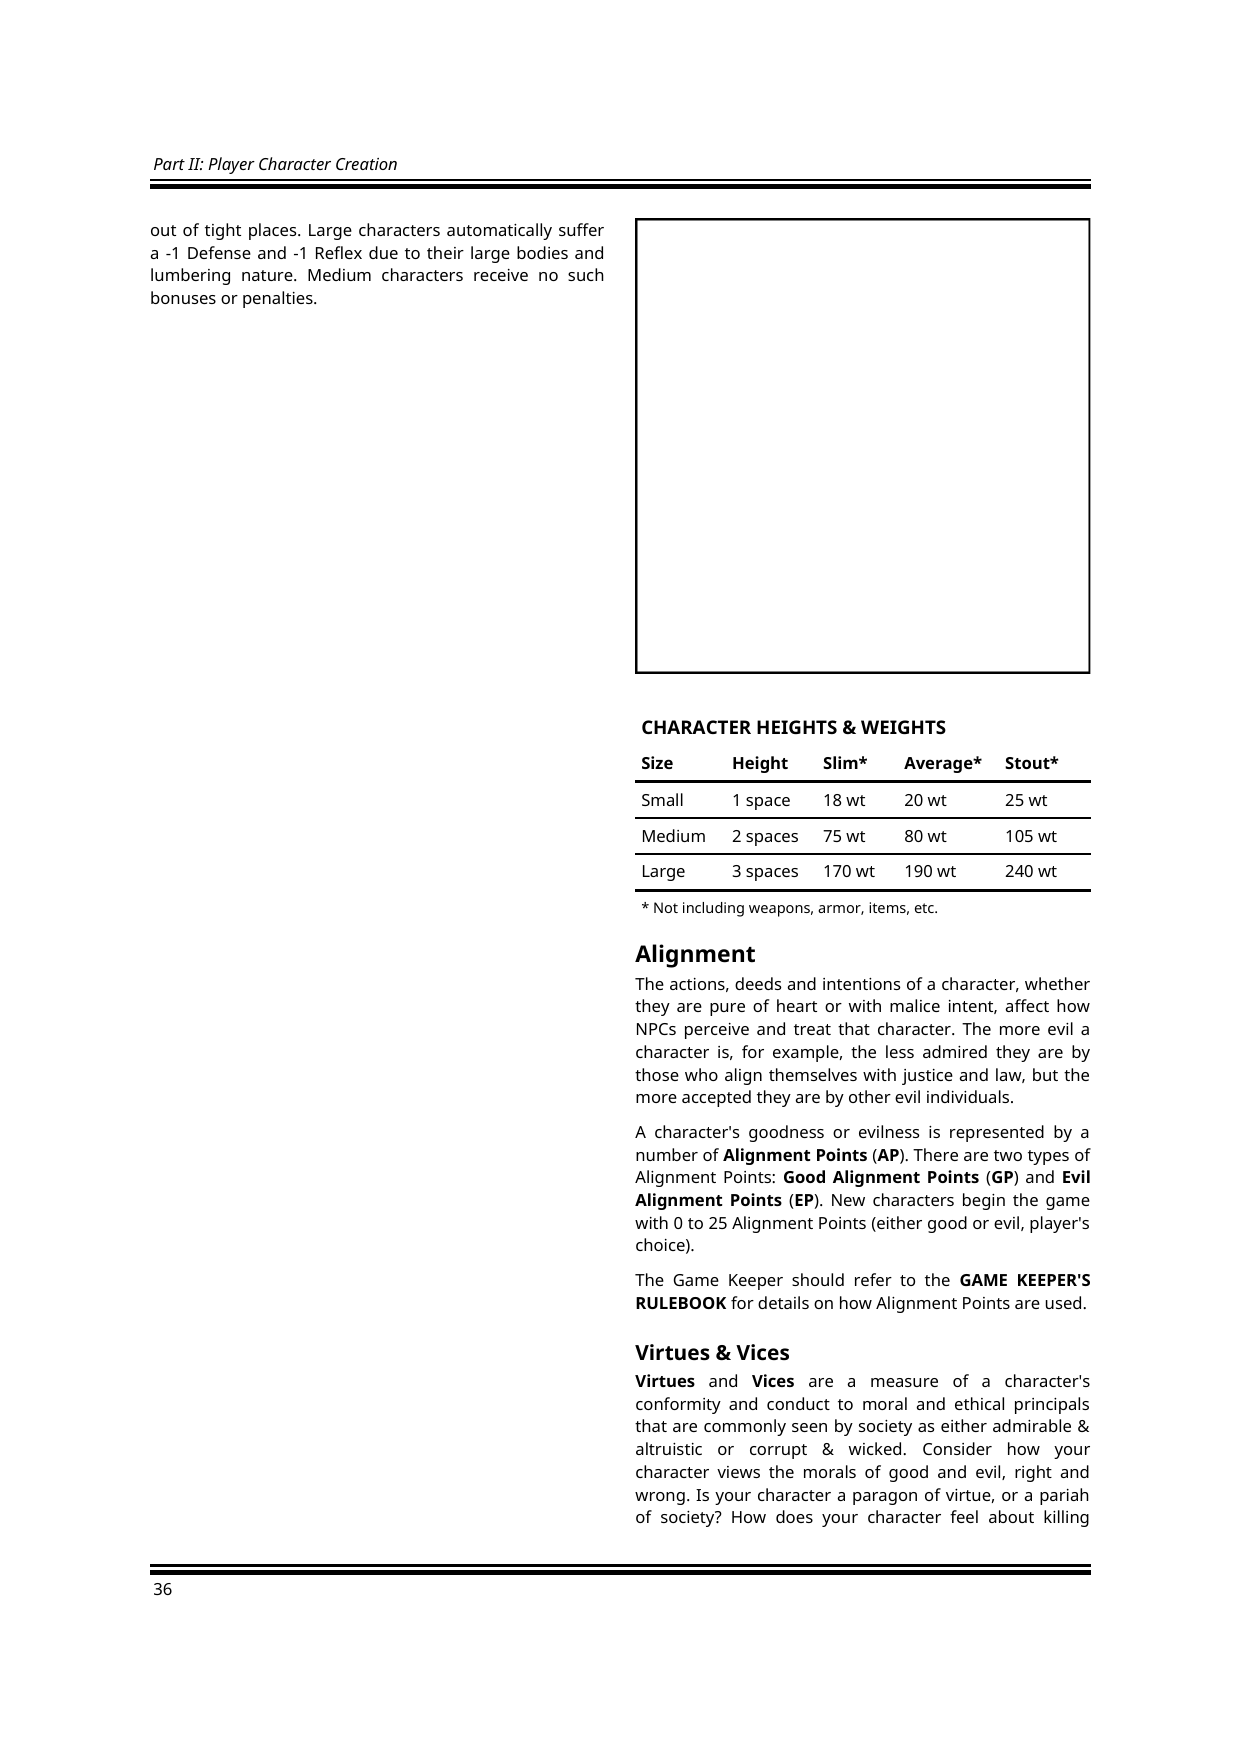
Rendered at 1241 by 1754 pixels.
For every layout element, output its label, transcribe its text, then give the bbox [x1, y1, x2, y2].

text Virtues and Vices are a measure of a character's conformity and conduct to moral and ethical principals that are commonly seen by society as either admirable & altruistic or corrupt & wicked. Consider how your character views the morals of good and evil, right and wrong. Is your character a paragon of virtue, or a pariah of society? How does your character feel about killing [635, 1369, 1091, 1528]
table_cell 1 space [726, 783, 817, 817]
table_cell Slim* [817, 746, 898, 780]
text The actions, deeds and intentions of a character, whether they are pure of heart or with malice intent, affect how NPCs perceive and treat that character. The more evil a character is, for example, the less admired they are by those who align themselves with justice and law, but the more accepted they are by other evil individuals. [635, 972, 1091, 1108]
table_header Character Heights & Weights [635, 709, 1091, 746]
table_cell 3 spaces [726, 855, 817, 888]
table_cell 75 wt [817, 819, 898, 853]
table_cell 190 wt [898, 855, 999, 888]
table_cell * Not including weapons, armor, items, etc. [635, 892, 1091, 923]
table_cell 18 wt [817, 783, 898, 817]
table_cell 2 spaces [726, 819, 817, 853]
table_cell Average* [898, 746, 999, 780]
picture [635, 218, 1091, 674]
table_cell 80 wt [898, 819, 999, 853]
table_cell Small [635, 783, 726, 817]
table_cell 170 wt [817, 855, 898, 888]
table_cell 20 wt [898, 783, 999, 817]
table_cell Height [726, 746, 817, 780]
table_cell 25 wt [999, 783, 1091, 817]
table_cell Large [635, 855, 726, 888]
text The Game Keeper should refer to the GAME KEEPER'S RULEBOOK for details on how Alignment Points are used. [635, 1269, 1091, 1314]
subtitle Alignment [635, 938, 1091, 969]
text out of tight places. Large characters automatically suffer a -1 Defense and -1 Reflex due to their large bodies and lumbering nature. Medium characters receive no such bonuses or penalties. [150, 219, 605, 309]
table_cell Stout* [999, 746, 1091, 780]
table_cell 105 wt [999, 819, 1091, 853]
table_cell Size [635, 746, 726, 780]
table_cell 240 wt [999, 855, 1091, 888]
text A character's goodness or evilness is represented by a number of Alignment Points (AP). There are two types of Alignment Points: Good Alignment Points (GP) and Evil Alignment Points (EP). New characters begin the game with 0 to 25 Alignment Points (either good or evil, player's choice). [635, 1121, 1091, 1257]
table_cell Medium [635, 819, 726, 853]
text Virtues & Vices [635, 1338, 1091, 1367]
